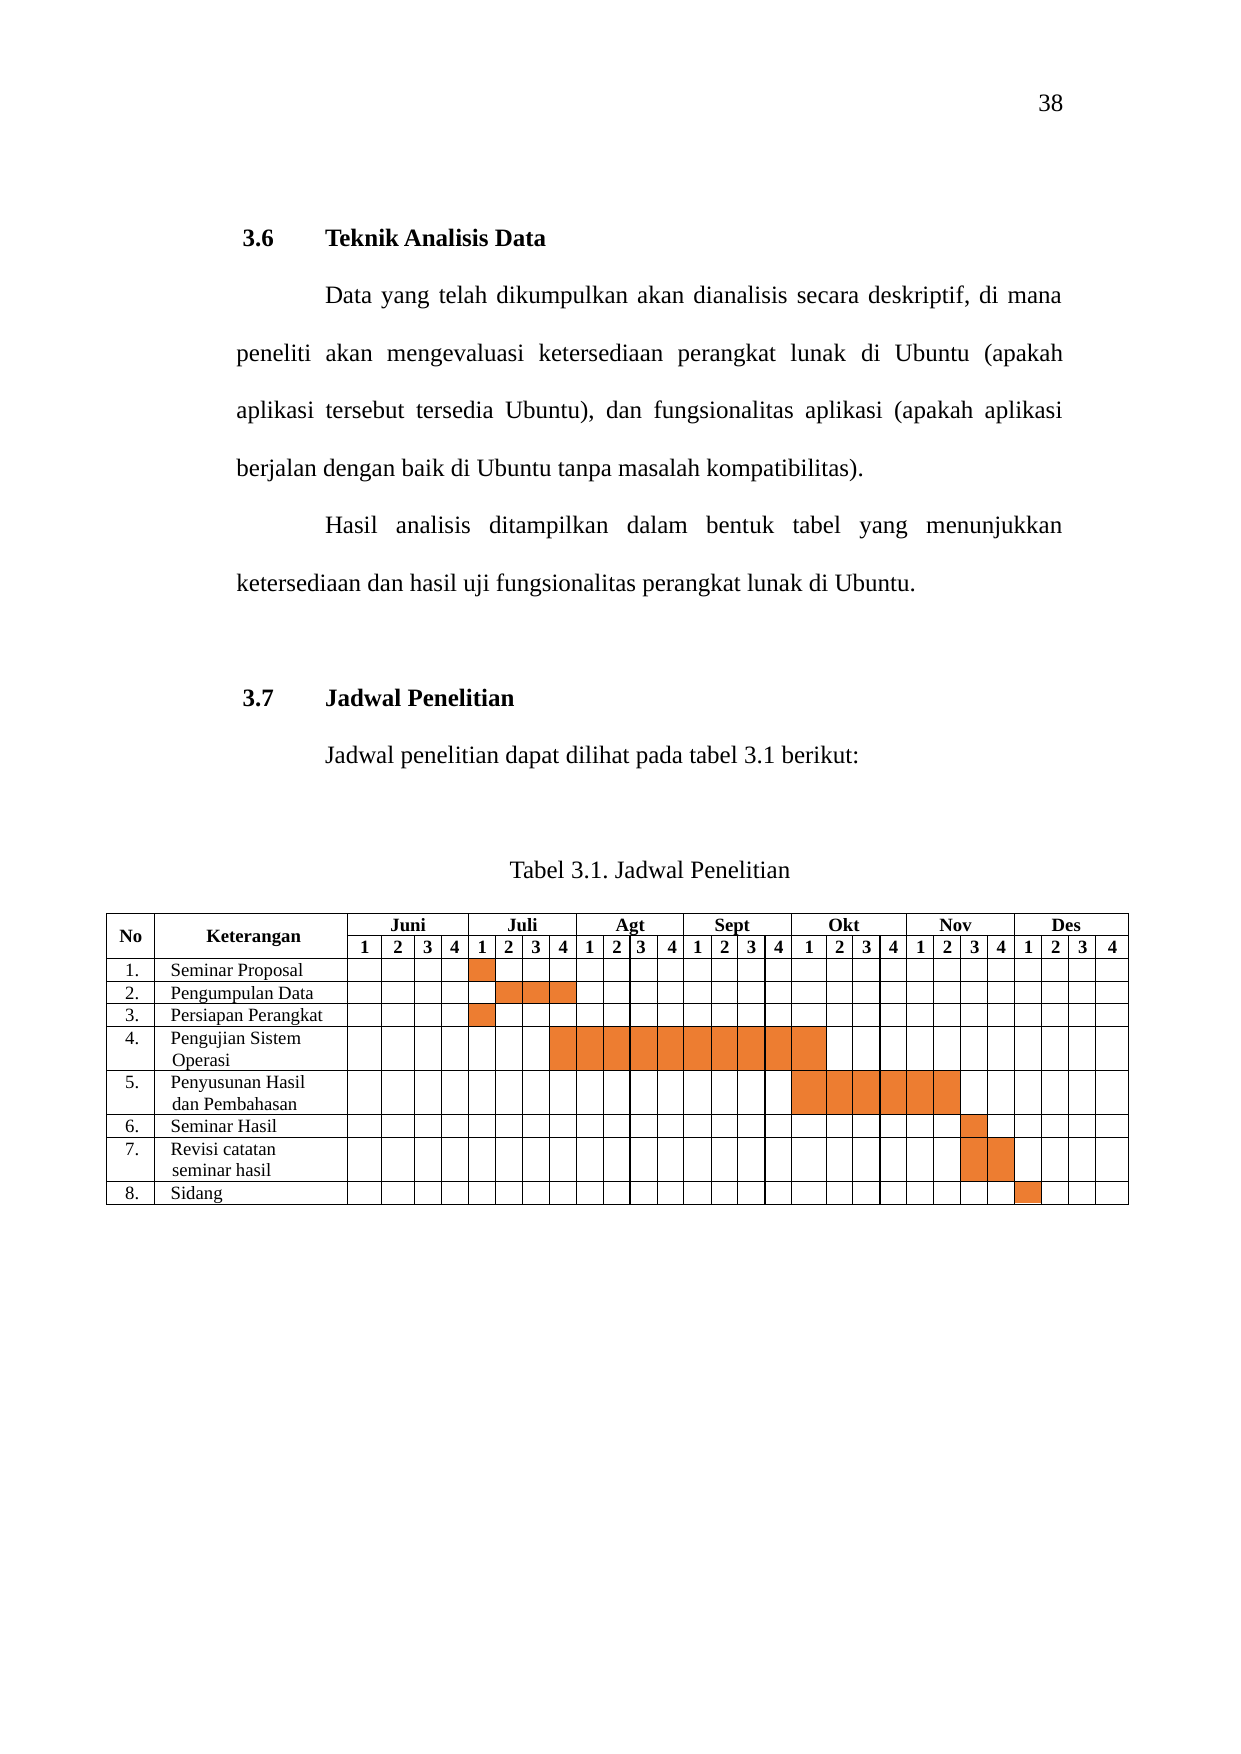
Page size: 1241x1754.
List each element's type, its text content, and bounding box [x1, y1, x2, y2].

table_cell [766, 982, 791, 1003]
table_cell [1042, 982, 1068, 1003]
table_cell 6. [107, 1115, 154, 1137]
table_cell [469, 1071, 495, 1114]
table_cell [523, 1027, 549, 1070]
table_cell [415, 1115, 441, 1137]
text Tabel 3.1. Jadwal penelitian [236, 855, 1063, 884]
table_cell [684, 982, 711, 1003]
table_cell 2 [1042, 936, 1068, 958]
table_cell 4 [766, 936, 791, 958]
table_cell [469, 1138, 495, 1181]
table_cell [961, 1027, 987, 1070]
table_cell 7. [107, 1138, 154, 1181]
table_cell [604, 1004, 629, 1026]
table_cell [1015, 1027, 1041, 1070]
table_cell [907, 1027, 933, 1070]
table_cell [738, 1115, 764, 1137]
table_cell [792, 1182, 826, 1203]
table_cell [658, 1115, 683, 1137]
table_cell [766, 1138, 791, 1181]
table_cell [496, 1071, 522, 1114]
table_cell [469, 982, 495, 1003]
table_cell [1069, 959, 1095, 981]
table_cell [348, 1115, 381, 1137]
table_cell [523, 1115, 549, 1137]
table_header Keterangan [155, 914, 347, 958]
table_cell [550, 1027, 576, 1070]
table_cell [961, 959, 987, 981]
table_cell 1 [792, 936, 826, 958]
table_cell [415, 1182, 441, 1203]
table_cell [1096, 1138, 1128, 1181]
table_cell [881, 1027, 906, 1070]
table_cell [1042, 1027, 1068, 1070]
table_cell 2 [712, 936, 737, 958]
table_cell 4 [442, 936, 468, 958]
table_cell [382, 1138, 414, 1181]
table_cell [881, 1115, 906, 1137]
table_cell [1069, 1027, 1095, 1070]
table_cell [684, 1004, 711, 1026]
table_cell [988, 1182, 1014, 1203]
table_cell [988, 1138, 1014, 1181]
table_cell [988, 982, 1014, 1003]
table_cell [792, 982, 826, 1003]
table_cell [604, 982, 629, 1003]
table_cell 4 [881, 936, 906, 958]
text Hasil analisis ditampilkan dalam bentuk tabel yang menunjukkan ketersediaan dan hasil uji fungsionalitas perangkat lunak di Ubuntu. [236, 510, 1063, 597]
table_cell [1015, 1182, 1041, 1203]
table_cell [881, 1004, 906, 1026]
table_cell [853, 1027, 879, 1070]
table_cell [881, 1071, 906, 1114]
table_cell 2 [382, 936, 414, 958]
table_cell [348, 982, 381, 1003]
table_cell [712, 1027, 737, 1070]
table_cell [604, 1138, 629, 1181]
table_cell [1096, 959, 1128, 981]
table_cell [631, 1004, 657, 1026]
table_cell [934, 1115, 960, 1137]
table_cell [792, 1027, 826, 1070]
table_cell [1042, 1138, 1068, 1181]
table_cell [604, 959, 629, 981]
table_cell [469, 959, 495, 981]
table_cell [853, 1182, 879, 1203]
table_cell [738, 1071, 764, 1114]
table_cell 5. [107, 1071, 154, 1114]
table_cell [550, 1138, 576, 1181]
table_cell [550, 959, 576, 981]
table_cell [523, 959, 549, 981]
table_cell [961, 1004, 987, 1026]
table_cell [934, 1004, 960, 1026]
table_cell Persiapan Perangkat [155, 1004, 347, 1026]
table_cell [415, 982, 441, 1003]
table_header Sept [684, 914, 791, 935]
table_cell 1 [684, 936, 711, 958]
table_cell [738, 1004, 764, 1026]
table_cell [577, 1115, 603, 1137]
table_cell [766, 1004, 791, 1026]
table_cell [907, 1115, 933, 1137]
table_cell [792, 959, 826, 981]
table_cell [934, 1027, 960, 1070]
table_cell [961, 982, 987, 1003]
table_cell [712, 1138, 737, 1181]
table_cell [1069, 1138, 1095, 1181]
table_cell 2 [496, 936, 522, 958]
table_cell 3 [853, 936, 879, 958]
table_cell 4 [550, 936, 576, 958]
table_cell [738, 982, 764, 1003]
table_cell 1 [577, 936, 603, 958]
table_cell [1042, 1071, 1068, 1114]
table_cell [631, 959, 657, 981]
table_cell [738, 1138, 764, 1181]
table_cell [712, 982, 737, 1003]
table_header Juli [469, 914, 576, 935]
table_cell [881, 959, 906, 981]
table_cell [738, 1182, 764, 1203]
table_cell 2 [604, 936, 629, 958]
table_cell [348, 1027, 381, 1070]
text Data yang telah dikumpulkan akan dianalisis secara deskriptif, di mana peneliti akan mengevaluasi ketersediaan perangkat lunak di Ubuntu (apakah aplikasi tersebut tersedia Ubuntu), dan fungsionalitas aplikasi (apakah aplikasi berjalan dengan baik di Ubuntu tanpa masalah kompatibilitas). [236, 280, 1063, 482]
table_header Nov [907, 914, 1014, 935]
table_cell [907, 1071, 933, 1114]
table_cell [469, 1182, 495, 1203]
table_cell [469, 1027, 495, 1070]
table_cell [961, 1115, 987, 1137]
table_cell [1015, 1071, 1041, 1114]
table_cell 1 [469, 936, 495, 958]
table_cell [712, 1004, 737, 1026]
table_cell [827, 1115, 852, 1137]
table_cell [827, 1004, 852, 1026]
table_cell [684, 1027, 711, 1070]
table_cell [1069, 1182, 1095, 1203]
table_cell [853, 1138, 879, 1181]
table_cell [853, 959, 879, 981]
table_cell [550, 1071, 576, 1114]
table_cell 1. [107, 959, 154, 981]
table_cell [961, 1182, 987, 1203]
table_cell [1069, 1115, 1095, 1137]
table_cell [766, 1027, 791, 1070]
table_cell [881, 982, 906, 1003]
table_cell [853, 1004, 879, 1026]
table_cell [523, 1071, 549, 1114]
table_cell [766, 1115, 791, 1137]
table_header Okt [792, 914, 906, 935]
table_cell [496, 1138, 522, 1181]
table_cell [523, 1138, 549, 1181]
table_cell [712, 1115, 737, 1137]
table_cell [382, 1027, 414, 1070]
table_cell [442, 1138, 468, 1181]
table_cell [684, 959, 711, 981]
table_cell [631, 1115, 657, 1137]
table_cell 2. [107, 982, 154, 1003]
table_cell [853, 1115, 879, 1137]
table_cell [827, 1182, 852, 1203]
table_cell [469, 1004, 495, 1026]
table_cell [1015, 1115, 1041, 1137]
table_cell [684, 1138, 711, 1181]
table_cell [658, 959, 683, 981]
table_cell [827, 1138, 852, 1181]
table_cell [523, 1004, 549, 1026]
table_cell [1069, 1071, 1095, 1114]
table_cell 4 [658, 936, 683, 958]
table_cell 3 [961, 936, 987, 958]
table_cell [1069, 982, 1095, 1003]
table_cell 2 [827, 936, 852, 958]
table_cell 1 [1015, 936, 1041, 958]
table_cell [415, 1071, 441, 1114]
table_header Agt [577, 914, 683, 935]
table_cell [988, 959, 1014, 981]
table_cell [988, 1027, 1014, 1070]
table_cell [577, 982, 603, 1003]
table_cell [469, 1115, 495, 1137]
table_cell [348, 1182, 381, 1203]
table_cell [1042, 1004, 1068, 1026]
table_cell [1015, 959, 1041, 981]
table_cell [577, 1182, 603, 1203]
table_cell [658, 982, 683, 1003]
table_cell [1096, 982, 1128, 1003]
table_cell [442, 1004, 468, 1026]
table_cell [415, 1027, 441, 1070]
table_cell [1096, 1182, 1128, 1203]
table_cell [550, 1004, 576, 1026]
subtitle Jadwal Penelitian [236, 683, 1063, 712]
table_cell [684, 1182, 711, 1203]
table_cell [631, 1138, 657, 1181]
table_cell [766, 959, 791, 981]
table_cell 3 [631, 936, 657, 958]
table_cell Revisi catatan seminar hasil [155, 1138, 347, 1181]
table_cell [523, 1182, 549, 1203]
table_cell [658, 1182, 683, 1203]
table_cell [577, 1138, 603, 1181]
table_cell [934, 959, 960, 981]
table_cell [738, 959, 764, 981]
table_cell [658, 1071, 683, 1114]
table_header Juni [348, 914, 468, 935]
table_cell [442, 982, 468, 1003]
table_cell 3 [1069, 936, 1095, 958]
table_cell 4 [988, 936, 1014, 958]
table_cell [577, 1004, 603, 1026]
table_cell [907, 1004, 933, 1026]
table_cell Pengumpulan Data [155, 982, 347, 1003]
table_cell [907, 1138, 933, 1181]
table_cell [712, 959, 737, 981]
table_cell 3 [523, 936, 549, 958]
table_cell [792, 1138, 826, 1181]
table_cell [550, 982, 576, 1003]
table_cell [907, 982, 933, 1003]
table_cell [382, 982, 414, 1003]
table_cell [1096, 1071, 1128, 1114]
table_cell [684, 1115, 711, 1137]
table_cell [792, 1004, 826, 1026]
table_cell Pengujian Sistem Operasi [155, 1027, 347, 1070]
table_cell [348, 959, 381, 981]
table_cell [496, 1027, 522, 1070]
table_cell [348, 1071, 381, 1114]
table_cell [907, 1182, 933, 1203]
table_cell [658, 1027, 683, 1070]
table_cell [1096, 1004, 1128, 1026]
table_cell [415, 959, 441, 981]
table_cell [348, 1138, 381, 1181]
table_cell [442, 1027, 468, 1070]
table_cell [442, 1182, 468, 1203]
table_cell [988, 1071, 1014, 1114]
table_cell [1042, 1115, 1068, 1137]
table_cell [382, 1182, 414, 1203]
table_cell [631, 1027, 657, 1070]
table_cell [1096, 1027, 1128, 1070]
table_cell [658, 1138, 683, 1181]
table_cell [738, 1027, 764, 1070]
table_cell [766, 1182, 791, 1203]
table_cell 4 [1096, 936, 1128, 958]
table_cell [348, 1004, 381, 1026]
table_cell 8. [107, 1182, 154, 1203]
table_cell [604, 1115, 629, 1137]
table_cell [712, 1071, 737, 1114]
table_cell [853, 982, 879, 1003]
table_cell [550, 1182, 576, 1203]
table_cell 1 [907, 936, 933, 958]
table_cell [442, 1071, 468, 1114]
table_cell [604, 1027, 629, 1070]
table_cell [382, 959, 414, 981]
table_cell [442, 1115, 468, 1137]
table_cell [827, 1027, 852, 1070]
table_cell [853, 1071, 879, 1114]
table_cell [988, 1004, 1014, 1026]
table_cell [550, 1115, 576, 1137]
table_cell 3. [107, 1004, 154, 1026]
table_cell [766, 1071, 791, 1114]
table_cell [907, 959, 933, 981]
table_cell [1015, 1004, 1041, 1026]
table_cell [415, 1004, 441, 1026]
table_cell [496, 1115, 522, 1137]
table_cell [792, 1115, 826, 1137]
table_cell [934, 1071, 960, 1114]
table_cell Penyusunan Hasil dan Pembahasan [155, 1071, 347, 1114]
table_cell [881, 1182, 906, 1203]
table_cell [792, 1071, 826, 1114]
table_cell [496, 959, 522, 981]
table_cell [631, 1071, 657, 1114]
table_cell [1096, 1115, 1128, 1137]
table_cell [523, 982, 549, 1003]
table_header No [107, 914, 154, 958]
table_cell 1 [348, 936, 381, 958]
table_cell [827, 959, 852, 981]
table_cell [382, 1115, 414, 1137]
table_cell [934, 982, 960, 1003]
table_cell [684, 1071, 711, 1114]
table_cell [827, 1071, 852, 1114]
table_cell [1069, 1004, 1095, 1026]
table_cell [496, 1182, 522, 1203]
table_cell [827, 982, 852, 1003]
table_cell [577, 1027, 603, 1070]
table_cell [631, 982, 657, 1003]
table_cell [712, 1182, 737, 1203]
table_cell [934, 1138, 960, 1181]
table_cell Seminar Hasil [155, 1115, 347, 1137]
table_cell Sidang [155, 1182, 347, 1203]
table_cell 4. [107, 1027, 154, 1070]
table_cell [631, 1182, 657, 1203]
table_cell [1042, 959, 1068, 981]
table_cell [604, 1182, 629, 1203]
table_cell [1015, 1138, 1041, 1181]
table_cell [604, 1071, 629, 1114]
table_cell [382, 1004, 414, 1026]
table_cell [442, 959, 468, 981]
table_cell [496, 982, 522, 1003]
text Jadwal penelitian dapat dilihat pada tabel 3.1 berikut: [236, 740, 1063, 769]
table_cell 3 [415, 936, 441, 958]
table_cell [988, 1115, 1014, 1137]
subtitle Teknik Analisis Data [236, 223, 1063, 252]
table_cell [496, 1004, 522, 1026]
table_cell [577, 959, 603, 981]
table_cell Seminar Proposal [155, 959, 347, 981]
table_cell [934, 1182, 960, 1203]
table_cell [961, 1071, 987, 1114]
table_cell 3 [738, 936, 764, 958]
table_cell [382, 1071, 414, 1114]
table_cell [881, 1138, 906, 1181]
table_cell [961, 1138, 987, 1181]
table_header Des [1015, 914, 1128, 935]
table_cell [577, 1071, 603, 1114]
table_cell [415, 1138, 441, 1181]
table_cell [1015, 982, 1041, 1003]
table_cell [1042, 1182, 1068, 1203]
table_cell [658, 1004, 683, 1026]
table_cell 2 [934, 936, 960, 958]
